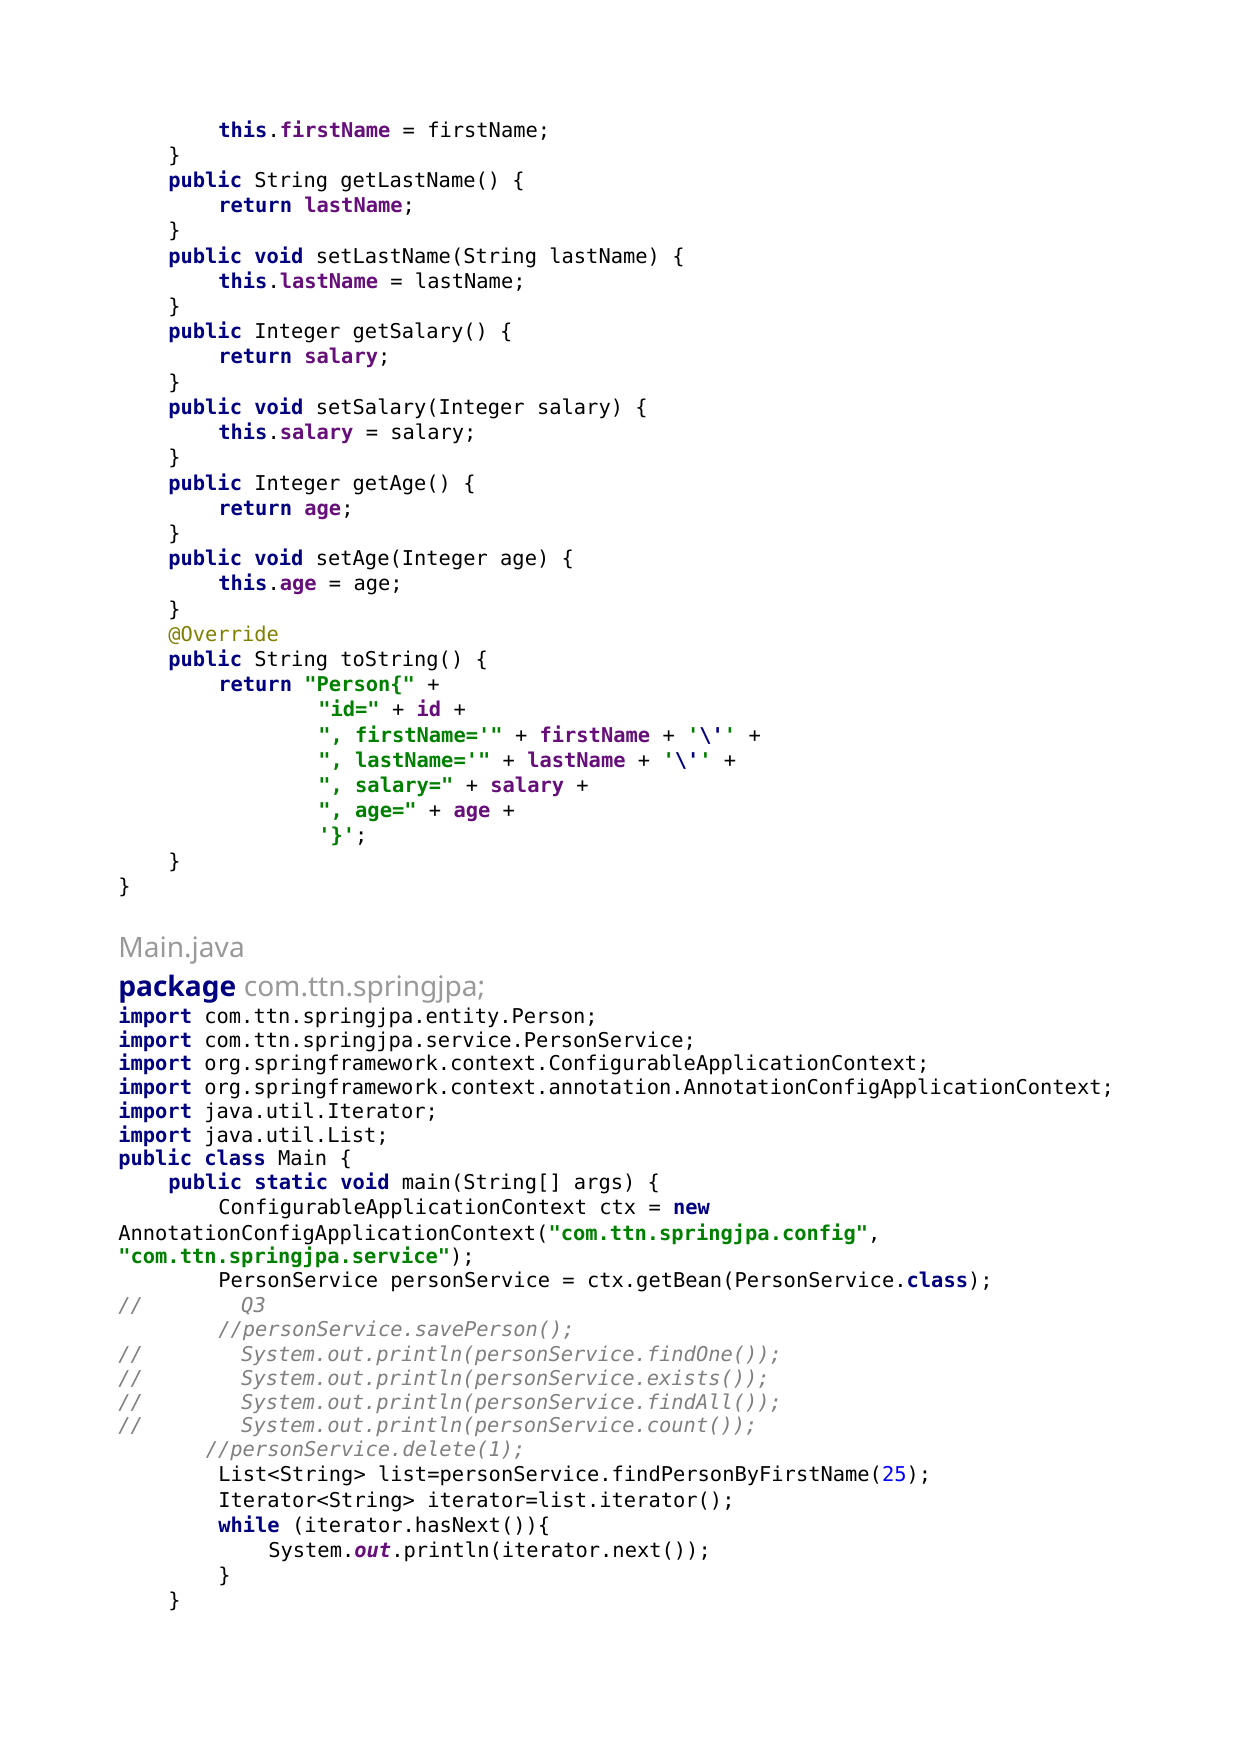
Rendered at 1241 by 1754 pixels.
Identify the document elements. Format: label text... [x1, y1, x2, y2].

text List<String> list=personService.findPersonByFirstName(25); [118, 1463, 1122, 1488]
text ", salary=" + salary + [118, 773, 1122, 799]
text import com.ttn.springjpa.entity.Person; [118, 1004, 1122, 1028]
text import org.springframework.context.annotation.AnnotationConfigApplicationContext; [118, 1076, 1122, 1099]
text this.age = age; [118, 572, 1122, 597]
text } [118, 1564, 1122, 1589]
text } [118, 874, 1122, 898]
text } [118, 370, 1122, 395]
text ConfigurableApplicationContext ctx = new AnnotationConfigApplicationContext("com.ttn.springjpa.config", "com.ttn.springjpa.service"); [118, 1196, 1122, 1268]
text System.out.println(iterator.next()); [118, 1538, 1122, 1564]
text Main.java [118, 928, 1122, 966]
text } [118, 446, 1122, 471]
text public String getLastName() { [118, 168, 1122, 194]
text // Q3 [118, 1294, 1122, 1317]
text } [118, 521, 1122, 547]
text public void setAge(Integer age) { [118, 547, 1122, 572]
text ", firstName='" + firstName + '\'' + [118, 723, 1122, 748]
text // System.out.println(personService.exists()); [118, 1366, 1122, 1390]
text } [118, 143, 1122, 168]
text public Integer getAge() { [118, 471, 1122, 496]
text while (iterator.hasNext()){ [118, 1513, 1122, 1538]
text public class Main { [118, 1147, 1122, 1171]
text return "Person{" + [118, 673, 1122, 698]
text public static void main(String[] args) { [118, 1171, 1122, 1196]
text import java.util.Iterator; [118, 1099, 1122, 1123]
text } [118, 1589, 1122, 1614]
text ", lastName='" + lastName + '\'' + [118, 748, 1122, 773]
text // System.out.println(personService.findOne()); [118, 1343, 1122, 1366]
text //personService.savePerson(); [118, 1317, 1122, 1343]
text PersonService personService = ctx.getBean(PersonService.class); [118, 1268, 1122, 1294]
text return age; [118, 496, 1122, 521]
text this.firstName = firstName; [118, 118, 1122, 143]
text public String toString() { [118, 647, 1122, 673]
text Iterator<String> iterator=list.iterator(); [118, 1488, 1122, 1513]
text // System.out.println(personService.count()); [118, 1414, 1122, 1438]
text public Integer getSalary() { [118, 320, 1122, 345]
text import com.ttn.springjpa.service.PersonService; [118, 1028, 1122, 1052]
text this.salary = salary; [118, 421, 1122, 446]
text "id=" + id + [118, 698, 1122, 723]
text ", age=" + age + [118, 799, 1122, 824]
text return salary; [118, 345, 1122, 370]
text @Override [118, 622, 1122, 647]
text import java.util.List; [118, 1123, 1122, 1147]
text public void setSalary(Integer salary) { [118, 395, 1122, 421]
text //personService.delete(1); [118, 1438, 1122, 1463]
text } [118, 597, 1122, 622]
text } [118, 294, 1122, 320]
text import org.springframework.context.ConfigurableApplicationContext; [118, 1052, 1122, 1076]
text '}'; [118, 824, 1122, 849]
text this.lastName = lastName; [118, 269, 1122, 294]
text } [118, 219, 1122, 244]
text // System.out.println(personService.findAll()); [118, 1390, 1122, 1414]
text public void setLastName(String lastName) { [118, 244, 1122, 269]
text } [118, 849, 1122, 874]
text package com.ttn.springjpa; [118, 966, 1122, 1004]
text return lastName; [118, 194, 1122, 219]
